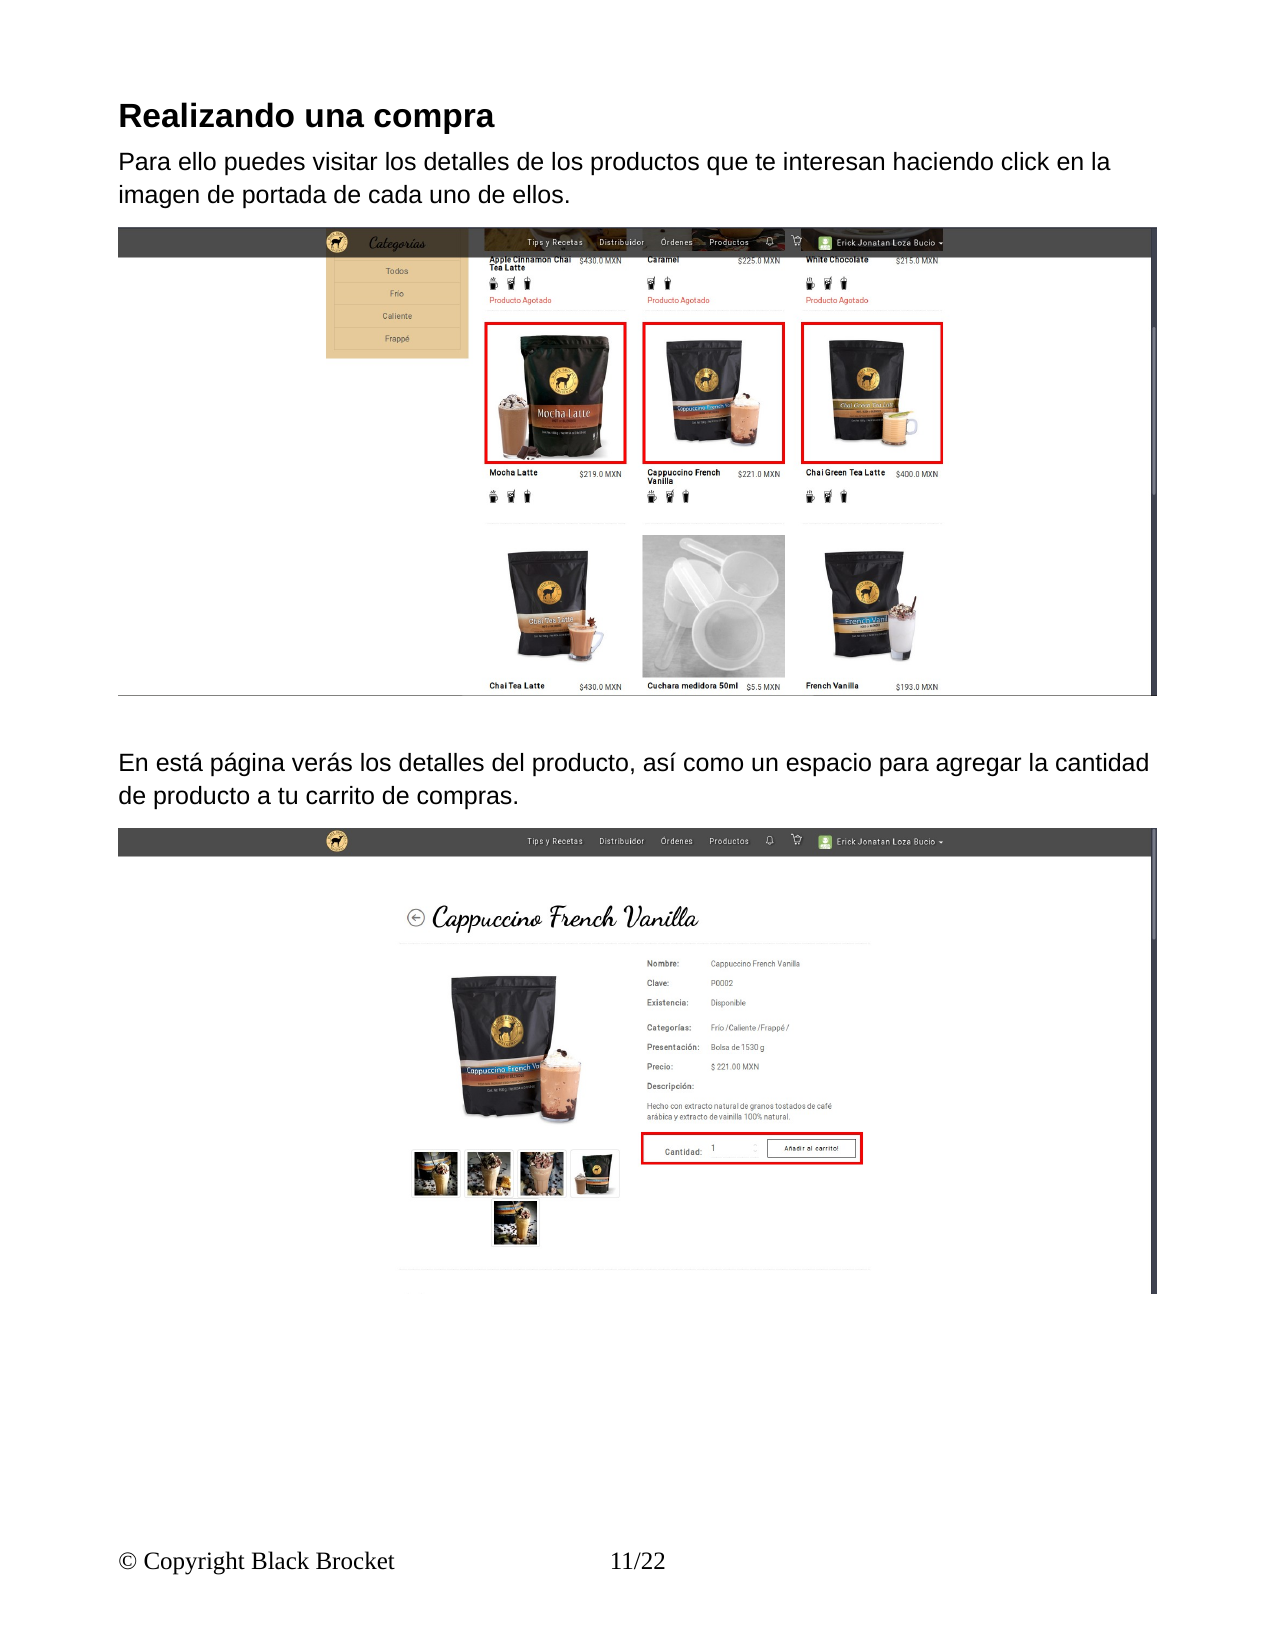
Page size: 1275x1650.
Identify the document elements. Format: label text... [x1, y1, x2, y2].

subtitle Realizando una compra [118, 96, 1157, 134]
text En está página verás los detalles del producto, así como un espacio para agregar la cantidad de producto a tu carrito de compras. [118, 748, 1157, 810]
picture [118, 227, 1157, 696]
picture [118, 828, 1157, 1294]
text Para ello puedes visitar los detalles de los productos que te interesan haciendo click en la imagen de portada de cada uno de ellos. [118, 147, 1157, 209]
